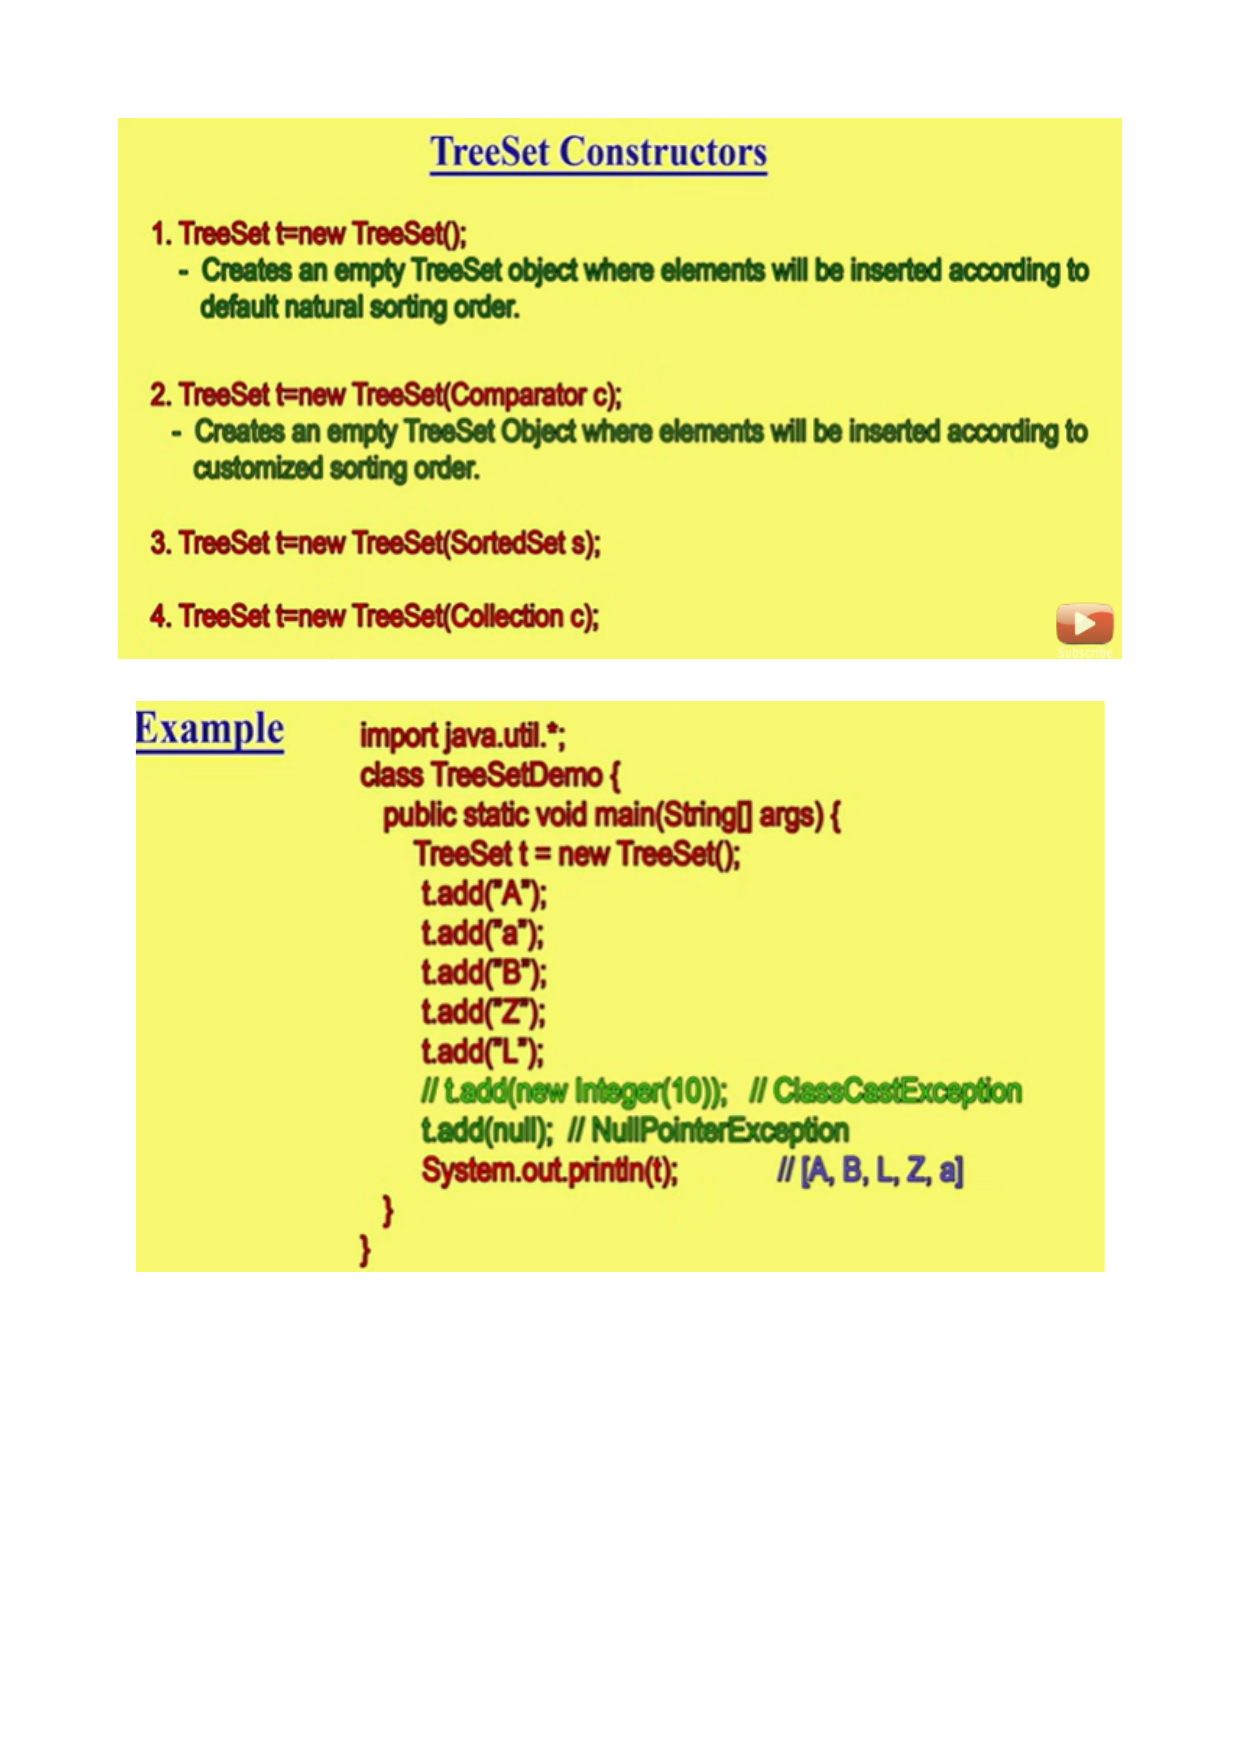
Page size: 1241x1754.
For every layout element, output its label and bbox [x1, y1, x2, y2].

picture [135, 701, 1105, 1272]
picture [118, 118, 1123, 659]
